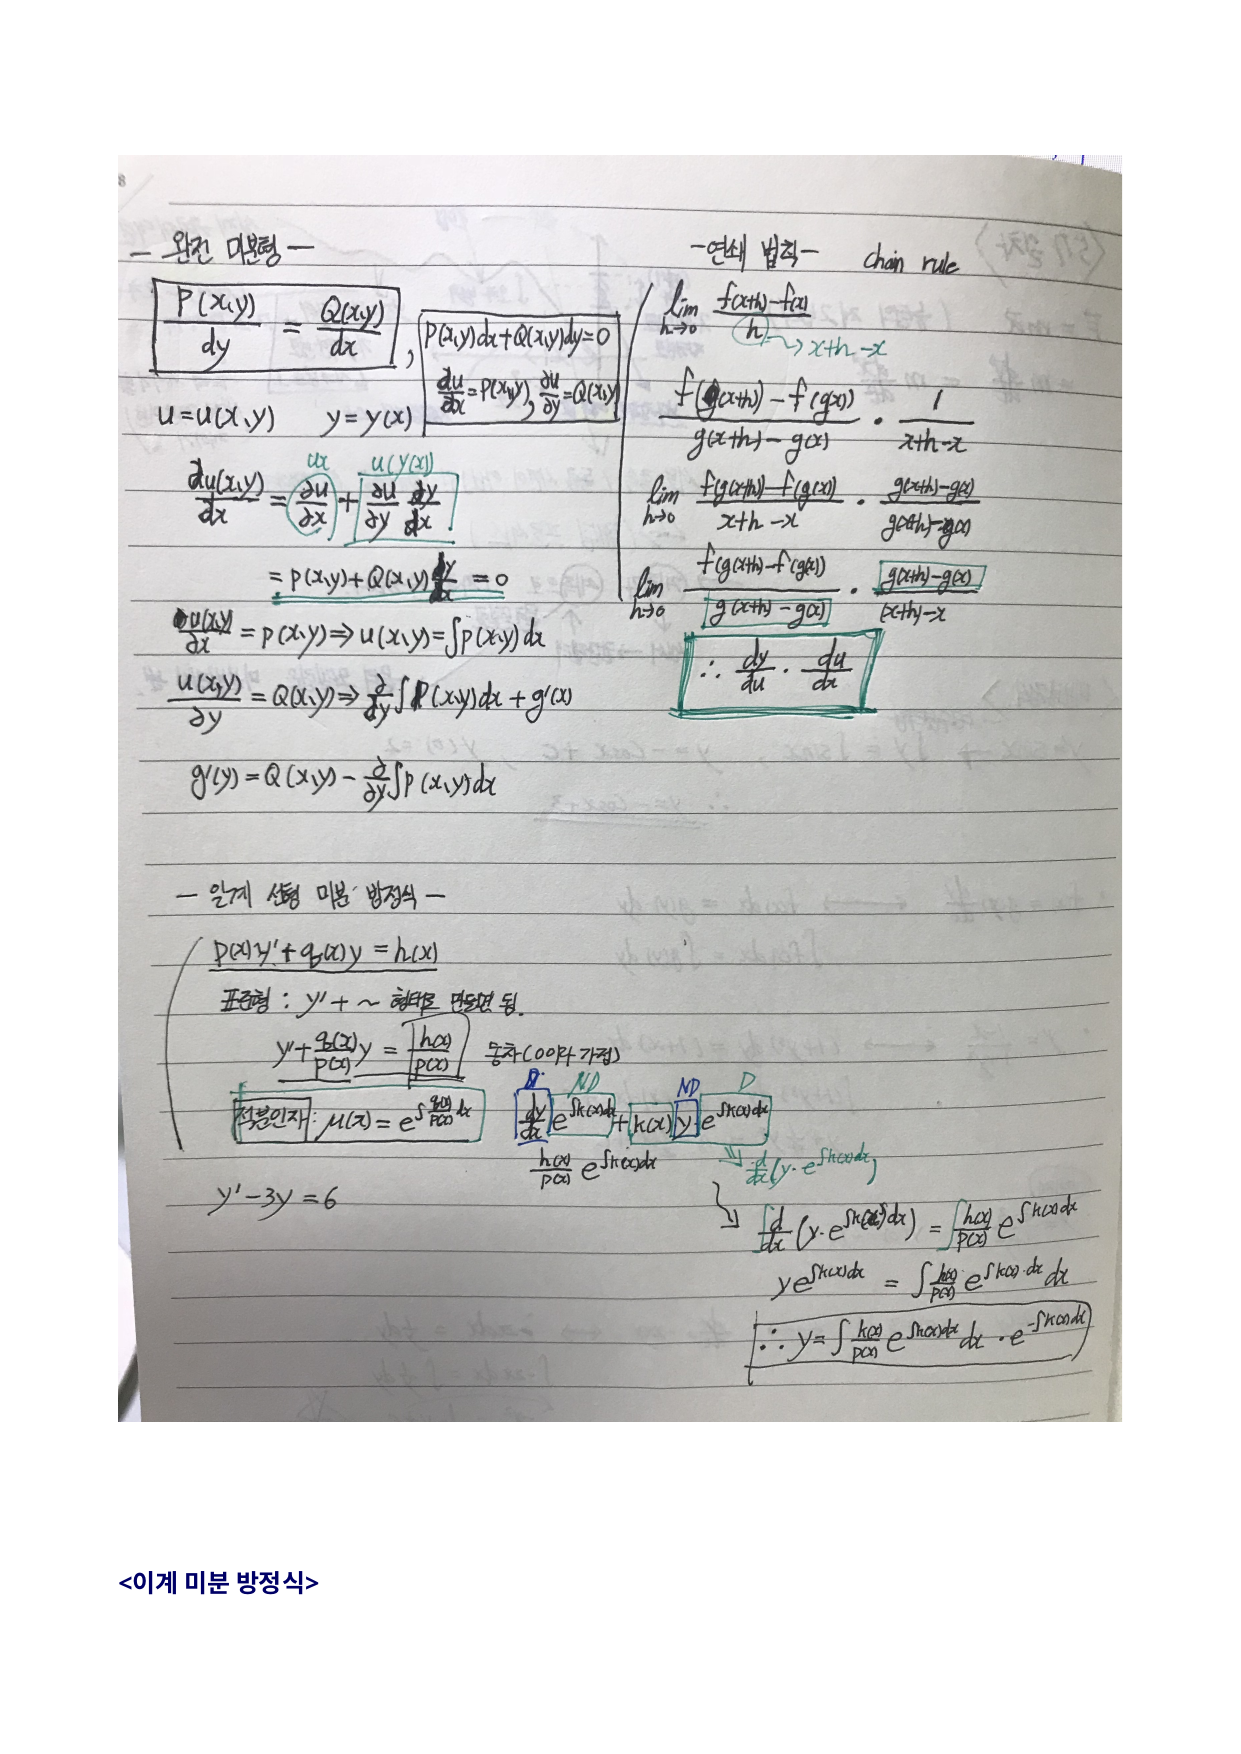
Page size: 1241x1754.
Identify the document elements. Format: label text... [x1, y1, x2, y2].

text <이계 미분 방정식> [118, 1563, 1122, 1599]
picture [118, 155, 1123, 1422]
